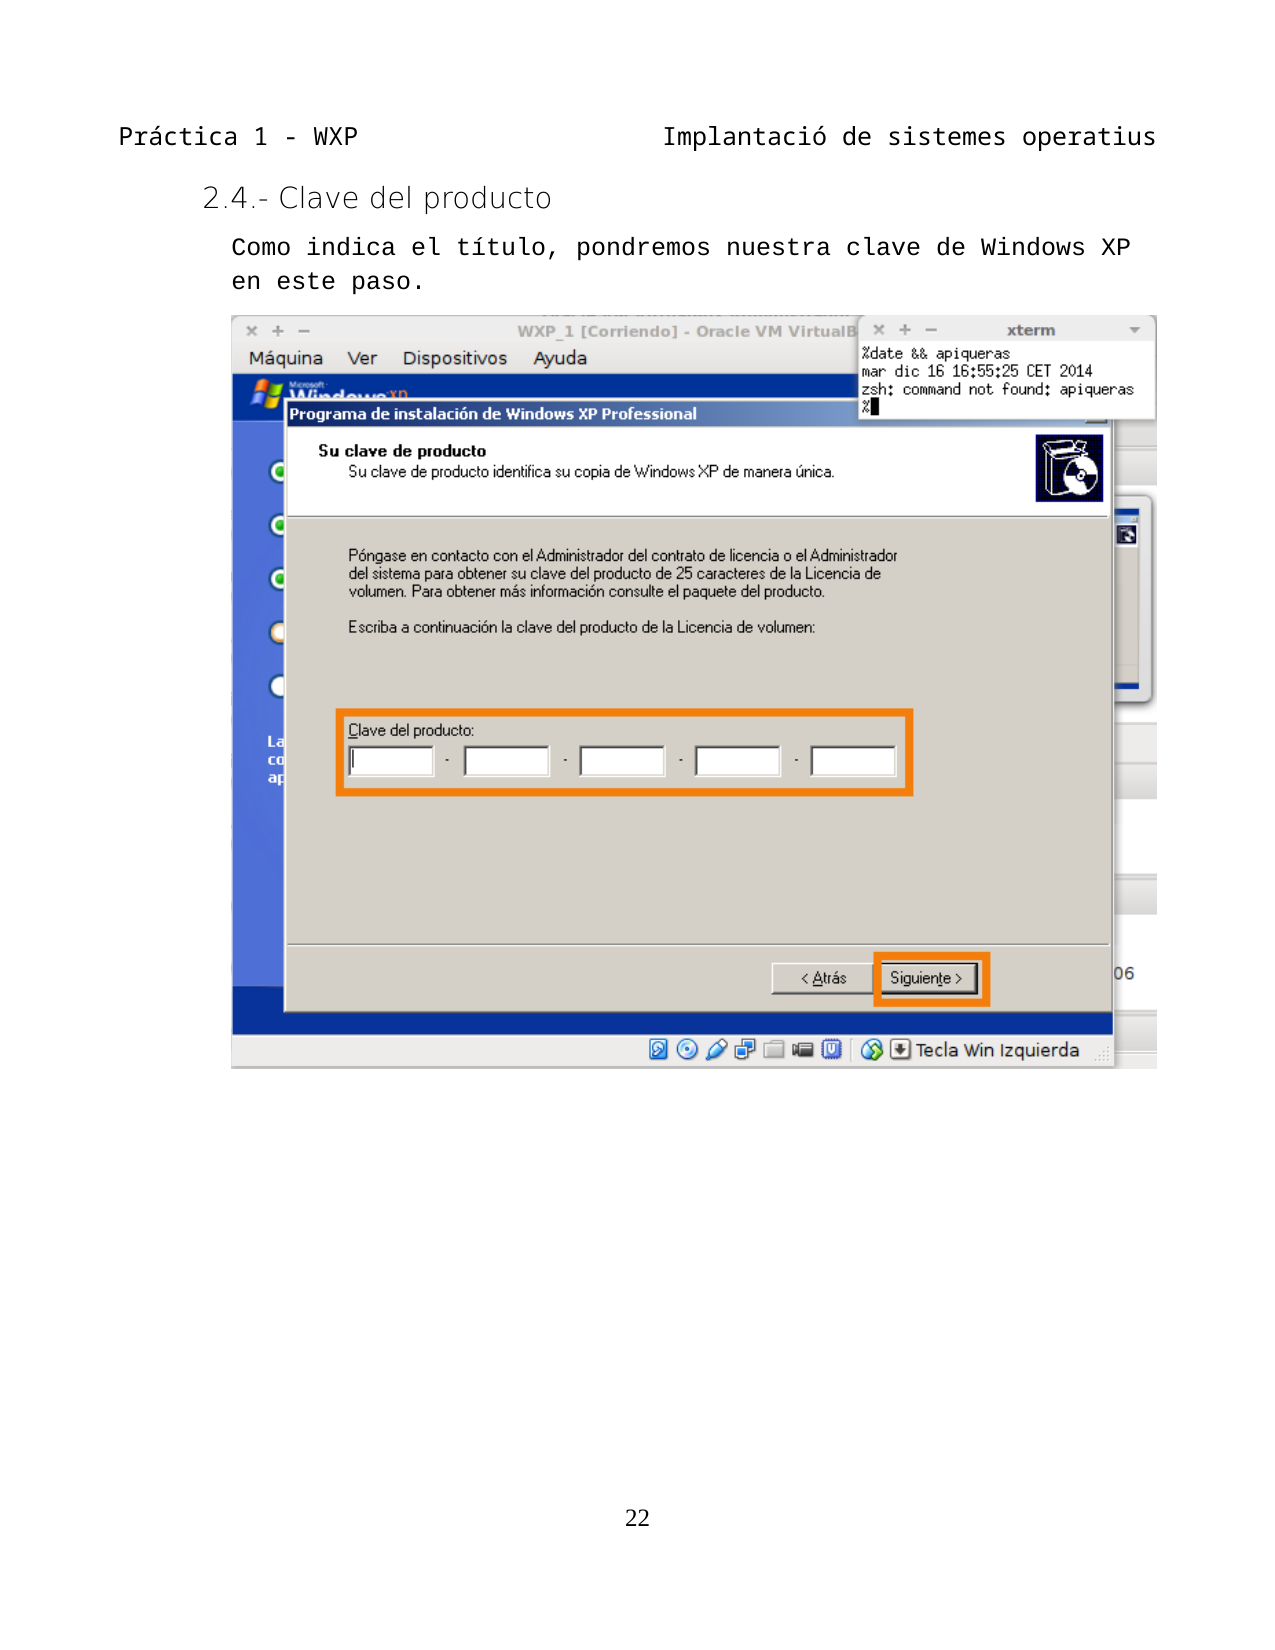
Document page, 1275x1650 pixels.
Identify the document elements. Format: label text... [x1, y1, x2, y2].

text Como indica el título, pondremos nuestra clave de Windows XP en este paso. [231, 235, 1157, 297]
picture [231, 315, 1157, 1069]
list Clave del producto [193, 182, 1157, 216]
